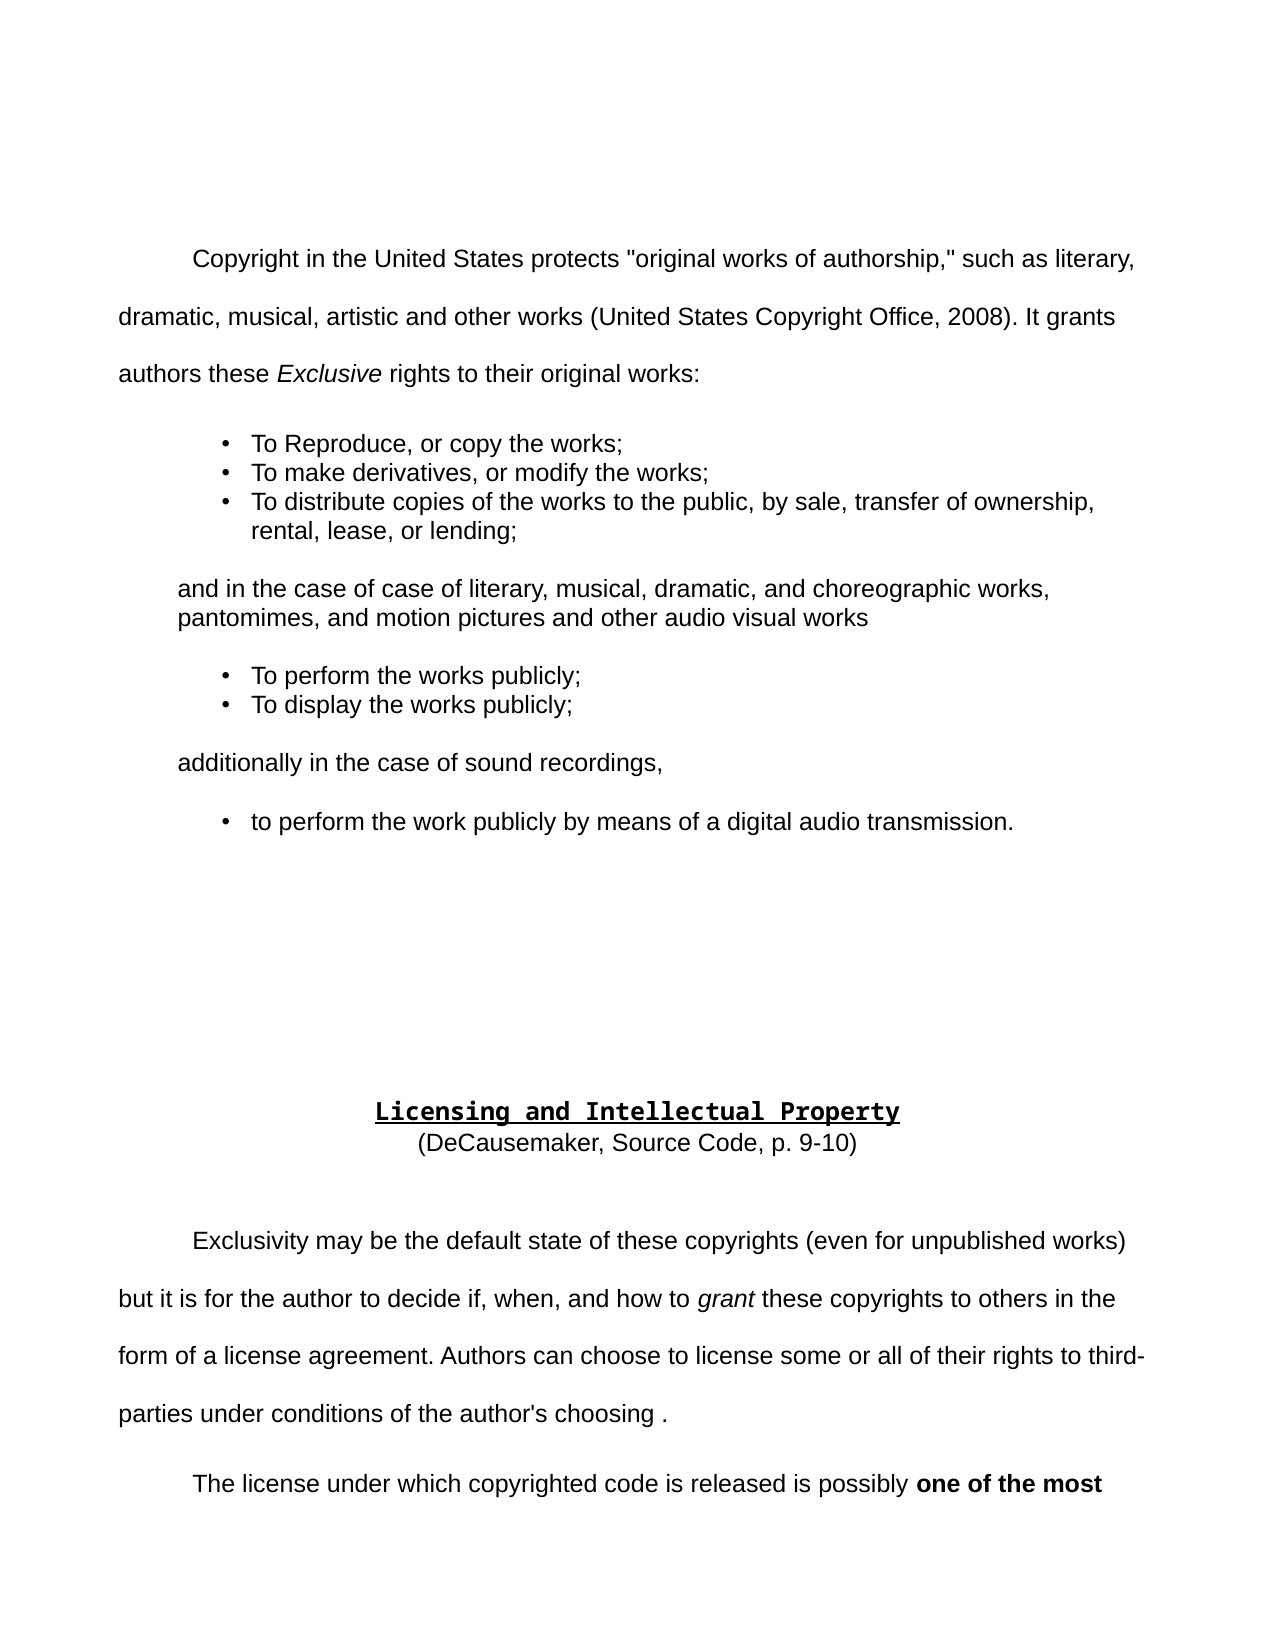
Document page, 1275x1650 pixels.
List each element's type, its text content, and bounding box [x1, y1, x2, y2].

text (DeCausemaker, Source Code, p. 9-10) [118, 1128, 1157, 1156]
list to perform the work publicly by means of a digital audio transmission. [221, 807, 1098, 836]
list To Reproduce, or copy the works; [221, 429, 1098, 458]
text Licensing and Intellectual Property [118, 1093, 1157, 1128]
text and in the case of case of literary, musical, dramatic, and choreographic works, pantomimes, and motion pictures and other audio visual works [177, 574, 1098, 632]
list To perform the works publicly; [221, 661, 1098, 690]
text The license under which copyrighted code is released is possibly one of the most [118, 1469, 1157, 1498]
list To distribute copies of the works to the public, by sale, transfer of ownership, rental, lease, or lending; [221, 487, 1098, 545]
list To make derivatives, or modify the works; [221, 458, 1098, 487]
list To display the works publicly; [221, 690, 1098, 719]
text additionally in the case of sound recordings, [177, 748, 1098, 777]
text Exclusivity may be the default state of these copyrights (even for unpublished works) but it is for the author to decide if, when, and how to grant these copyrights to others in the form of a license agreement. Authors can choose to license some or all of their rights to third-parties under conditions of the author's choosing . [118, 1226, 1157, 1428]
text Copyright in the United States protects "original works of authorship," such as literary, dramatic, musical, artistic and other works (United States Copyright Office, 2008). It grants authors these Exclusive rights to their original works: [118, 244, 1157, 388]
